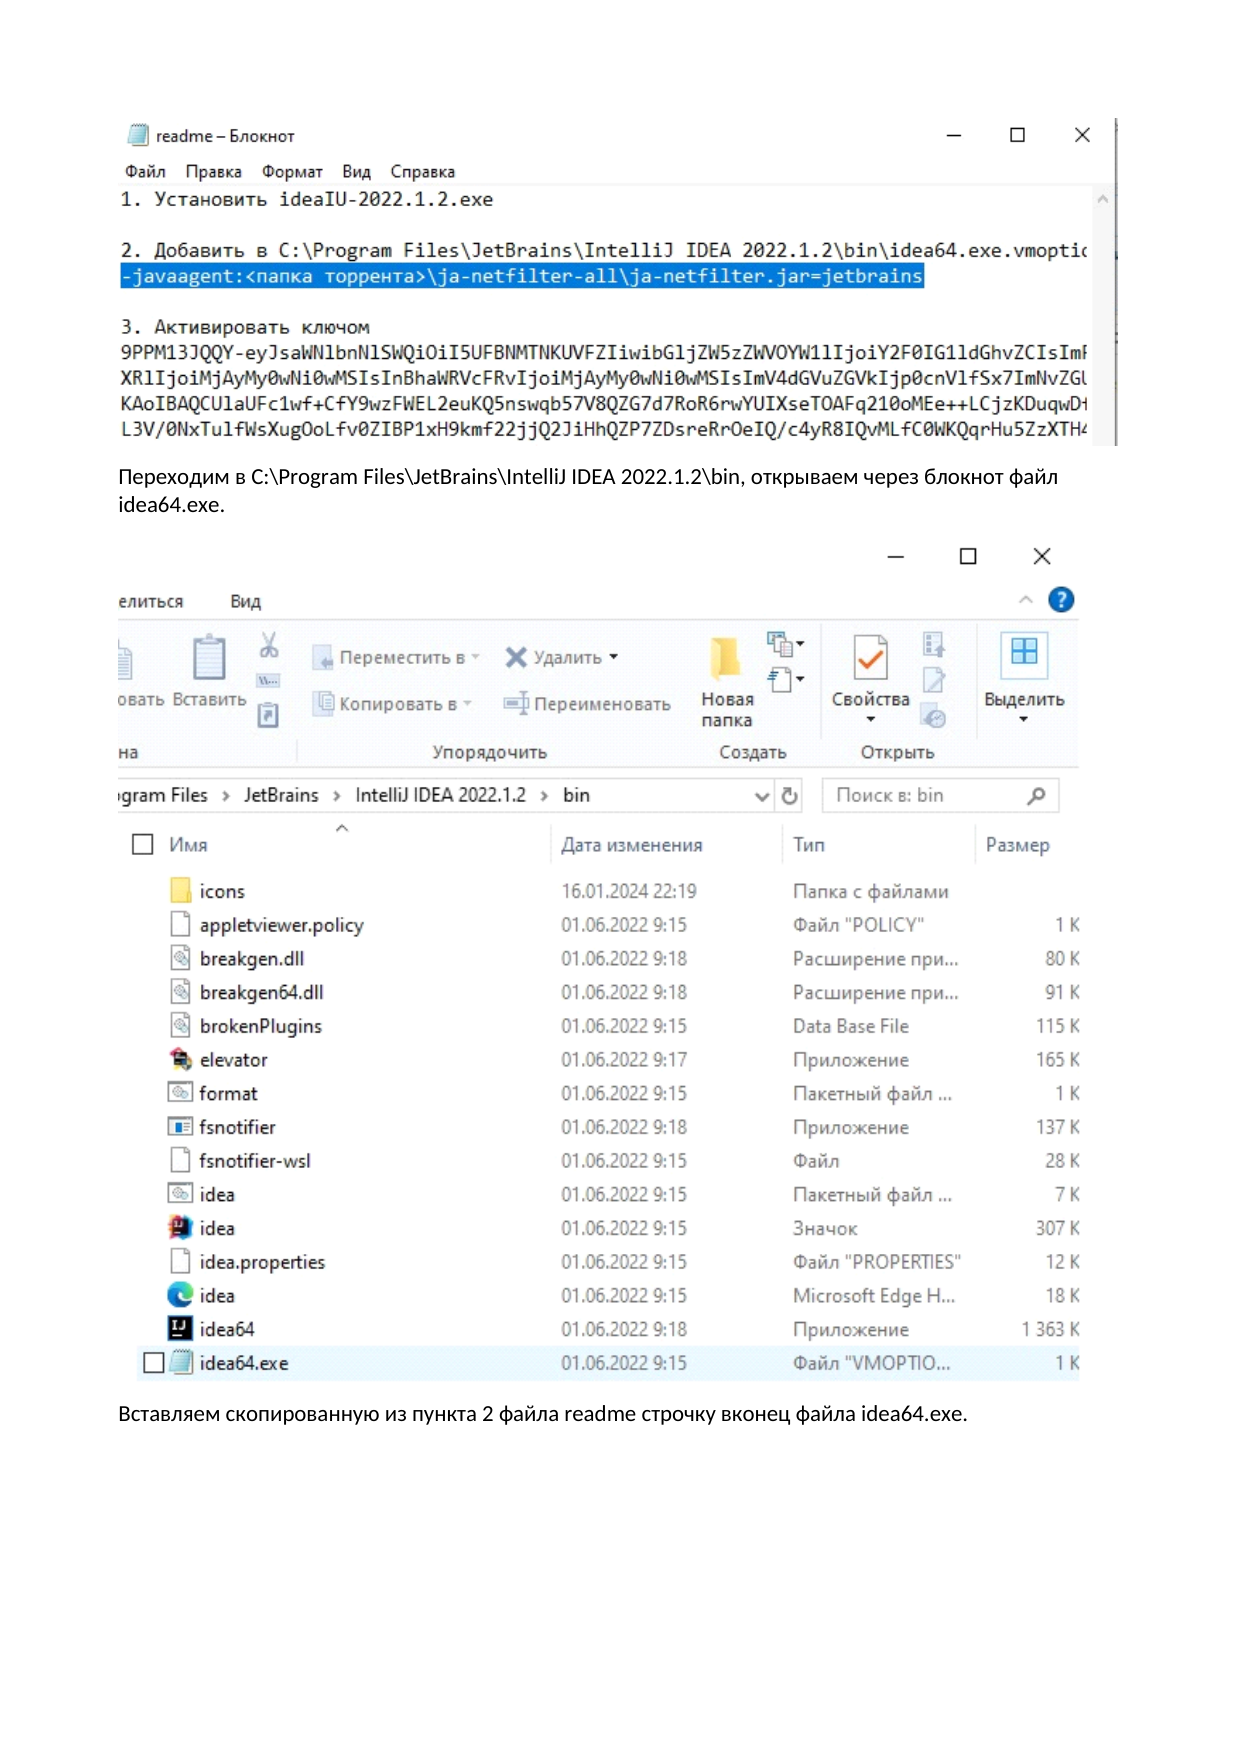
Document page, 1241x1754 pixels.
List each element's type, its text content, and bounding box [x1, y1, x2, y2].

text Вставляем скопированную из пункта 2 файла readme строчку вконец файла idea64.exe. [118, 1399, 1122, 1427]
text Переходим в C:\Program Files\JetBrains\IntelliJ IDEA 2022.1.2\bin, открываем через блокнот файл idea64.exe. [118, 462, 1122, 518]
